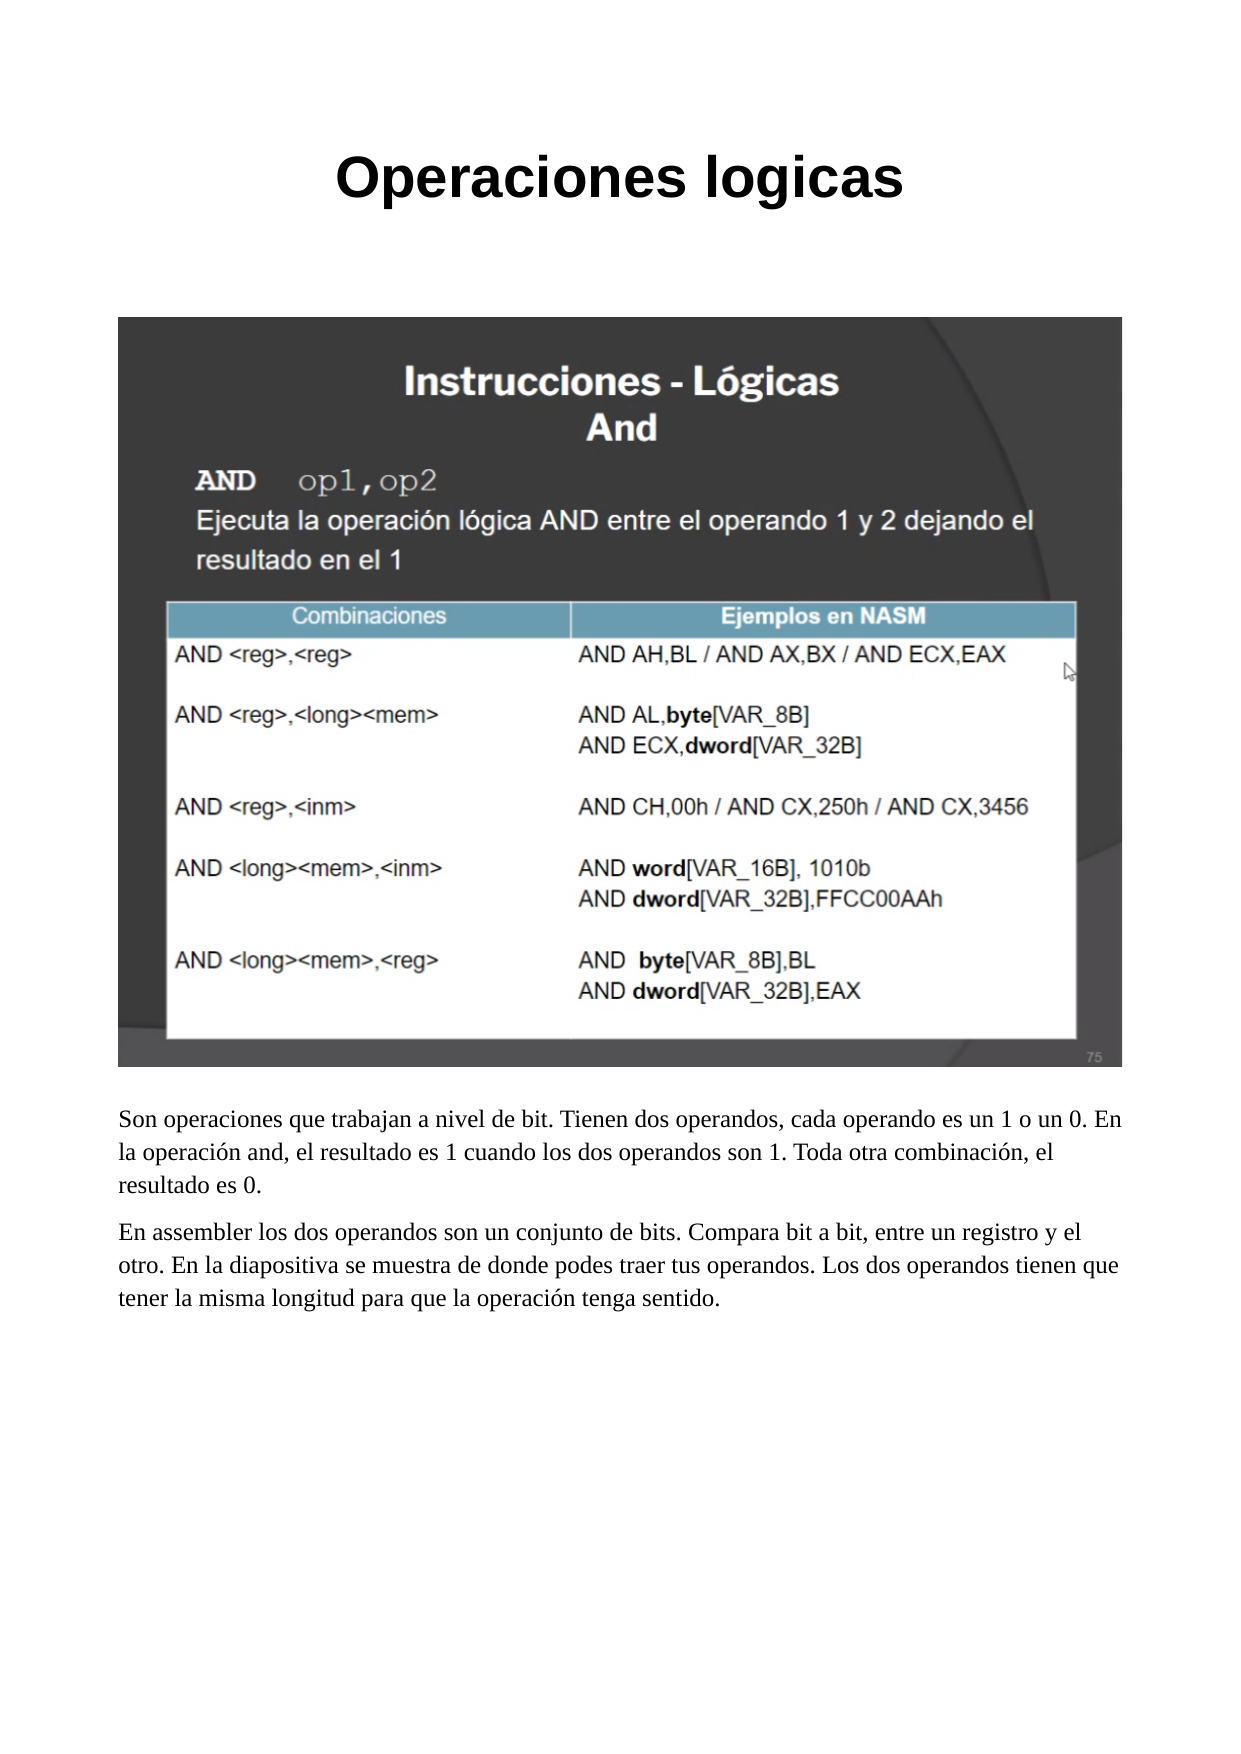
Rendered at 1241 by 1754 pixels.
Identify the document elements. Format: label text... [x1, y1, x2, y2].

text En assembler los dos operandos son un conjunto de bits. Compara bit a bit, entre un registro y el otro. En la diapositiva se muestra de donde podes traer tus operandos. Los dos operandos tienen que tener la misma longitud para que la operación tenga sentido. [118, 1217, 1122, 1312]
title Operaciones logicas [118, 143, 1122, 210]
text Son operaciones que trabajan a nivel de bit. Tienen dos operandos, cada operando es un 1 o un 0. En la operación and, el resultado es 1 cuando los dos operandos son 1. Toda otra combinación, el resultado es 0. [118, 1067, 1122, 1198]
picture [118, 317, 1123, 1067]
